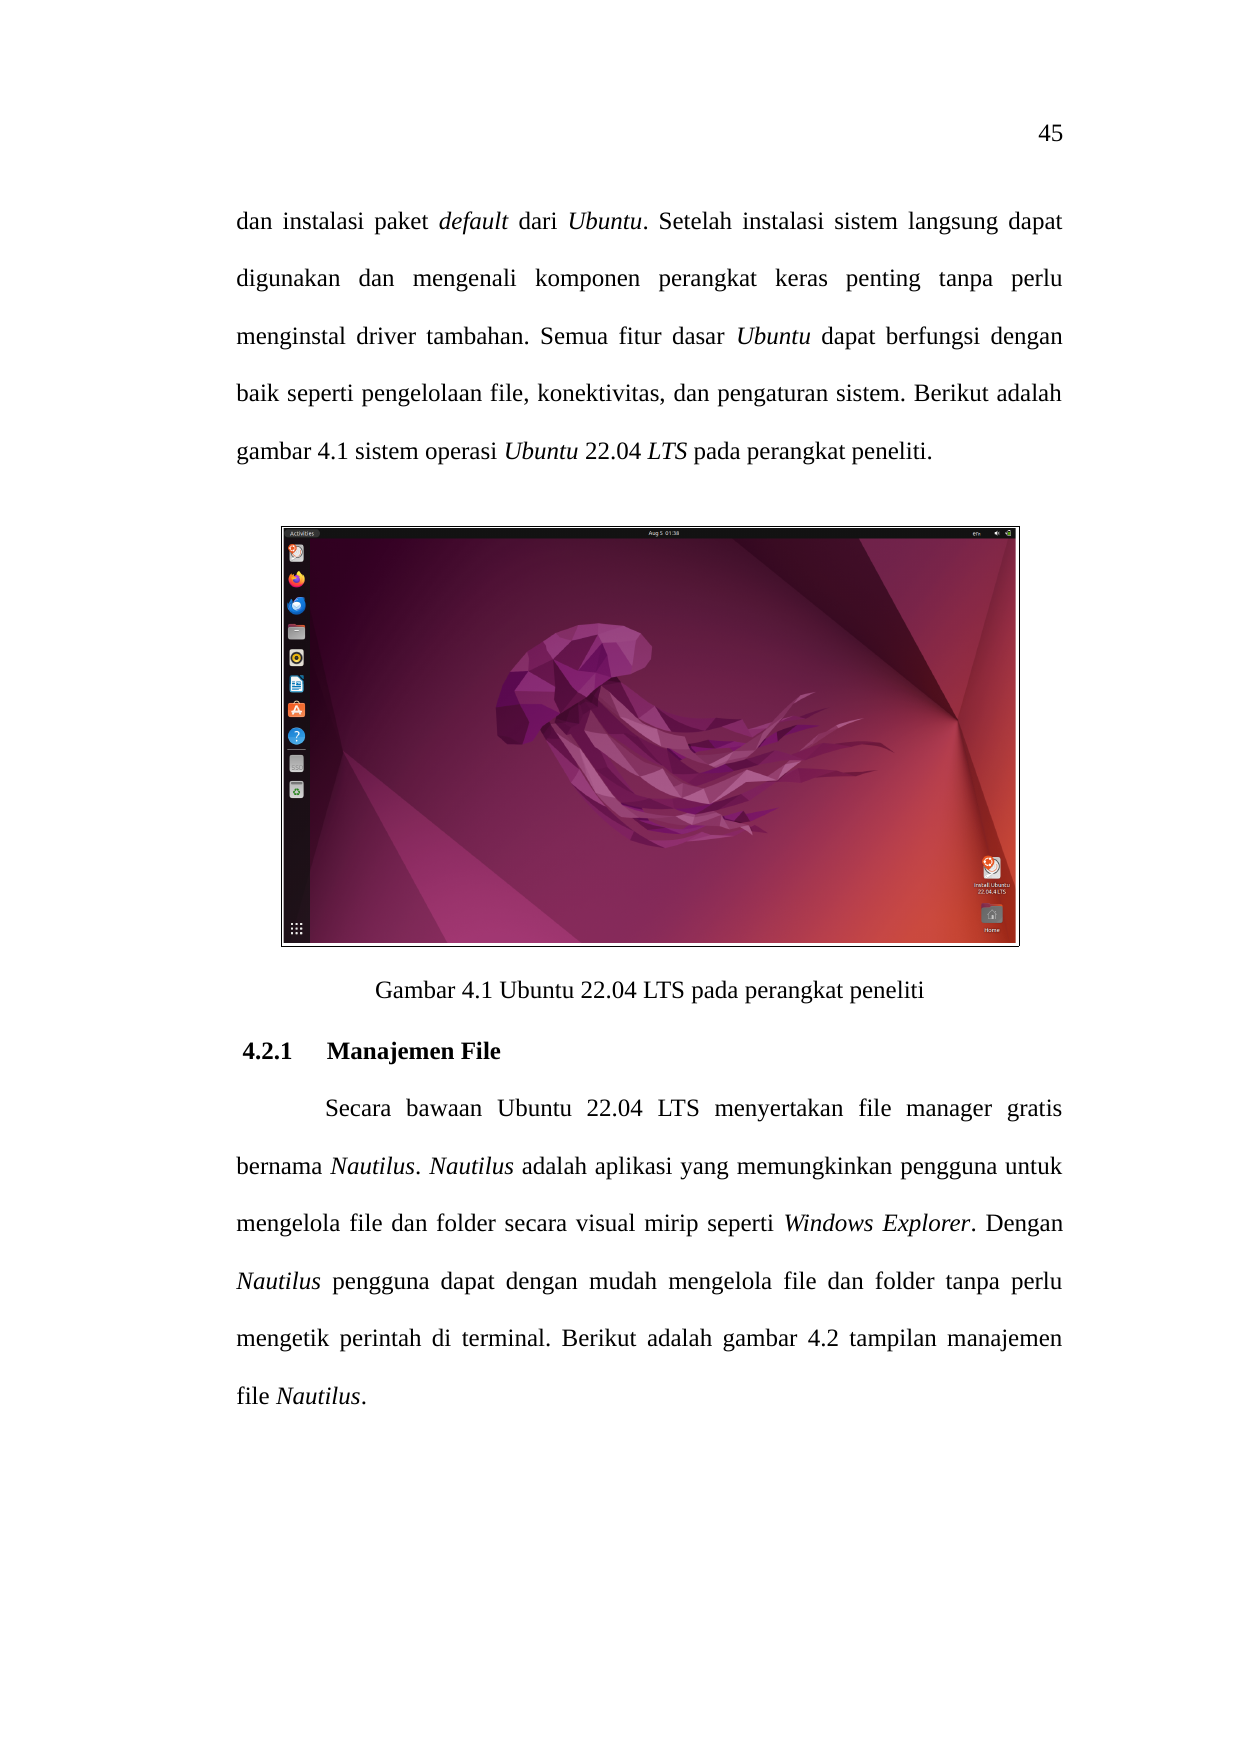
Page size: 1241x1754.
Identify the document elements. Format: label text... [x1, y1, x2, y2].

text Secara bawaan Ubuntu 22.04 LTS menyertakan file manager gratis bernama Nautilus. Nautilus adalah aplikasi yang memungkinkan pengguna untuk mengelola file dan folder secara visual mirip seperti Windows Explorer. Dengan Nautilus pengguna dapat dengan mudah mengelola file dan folder tanpa perlu mengetik perintah di terminal. Berikut adalah gambar 4.2 tampilan manajemen file Nautilus. [236, 1093, 1063, 1410]
subtitle Manajemen File [236, 1036, 1063, 1065]
text dan instalasi paket default dari Ubuntu. Setelah instalasi sistem langsung dapat digunakan dan mengenali komponen perangkat keras penting tanpa perlu menginstal driver tambahan. Semua fitur dasar Ubuntu dapat berfungsi dengan baik seperti pengelolaan file, konektivitas, dan pengaturan sistem. Berikut adalah gambar 4.1 sistem operasi Ubuntu 22.04 LTS pada perangkat peneliti. [236, 206, 1063, 465]
text [282, 527, 1019, 946]
text Gambar 4.1 Ubuntu 22.04 LTS pada perangkat peneliti [281, 947, 1019, 1004]
